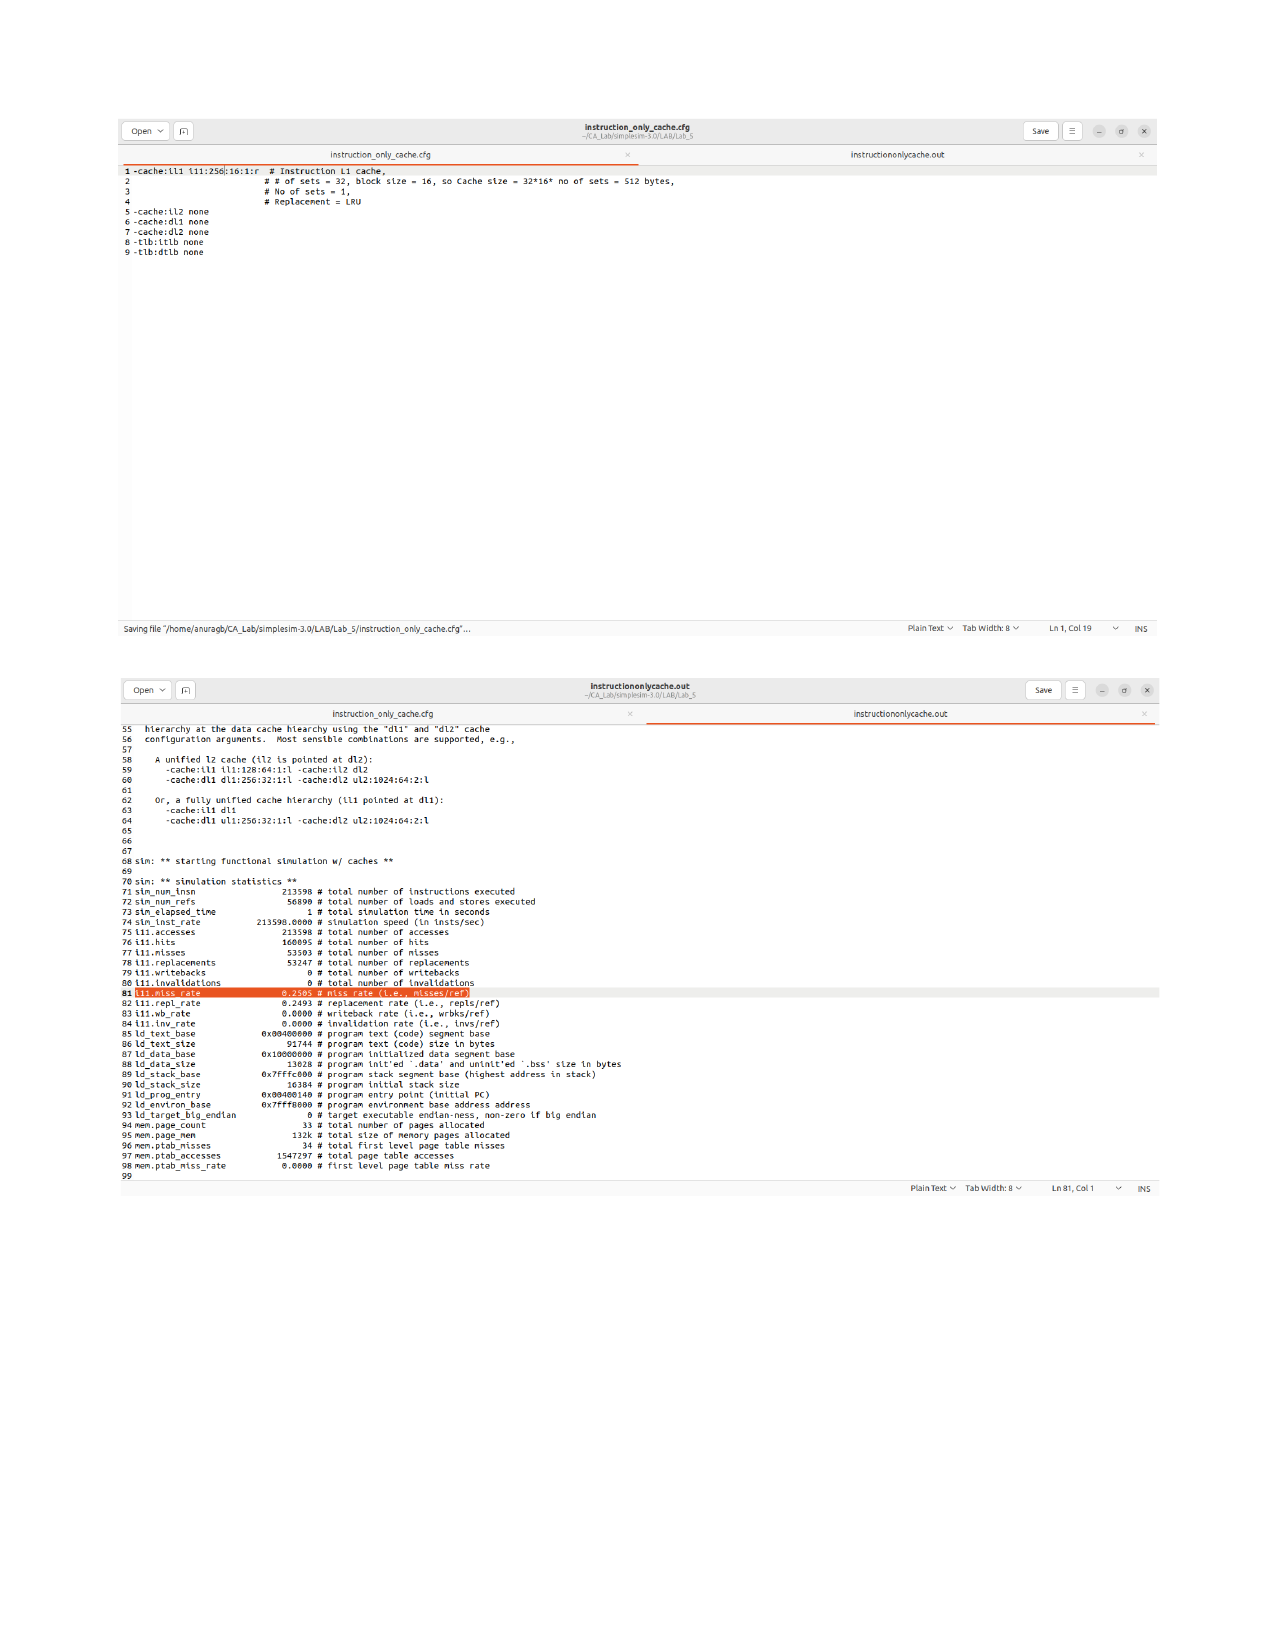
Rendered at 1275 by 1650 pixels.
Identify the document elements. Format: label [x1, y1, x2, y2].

picture [120, 678, 1160, 1196]
picture [118, 118, 1157, 636]
